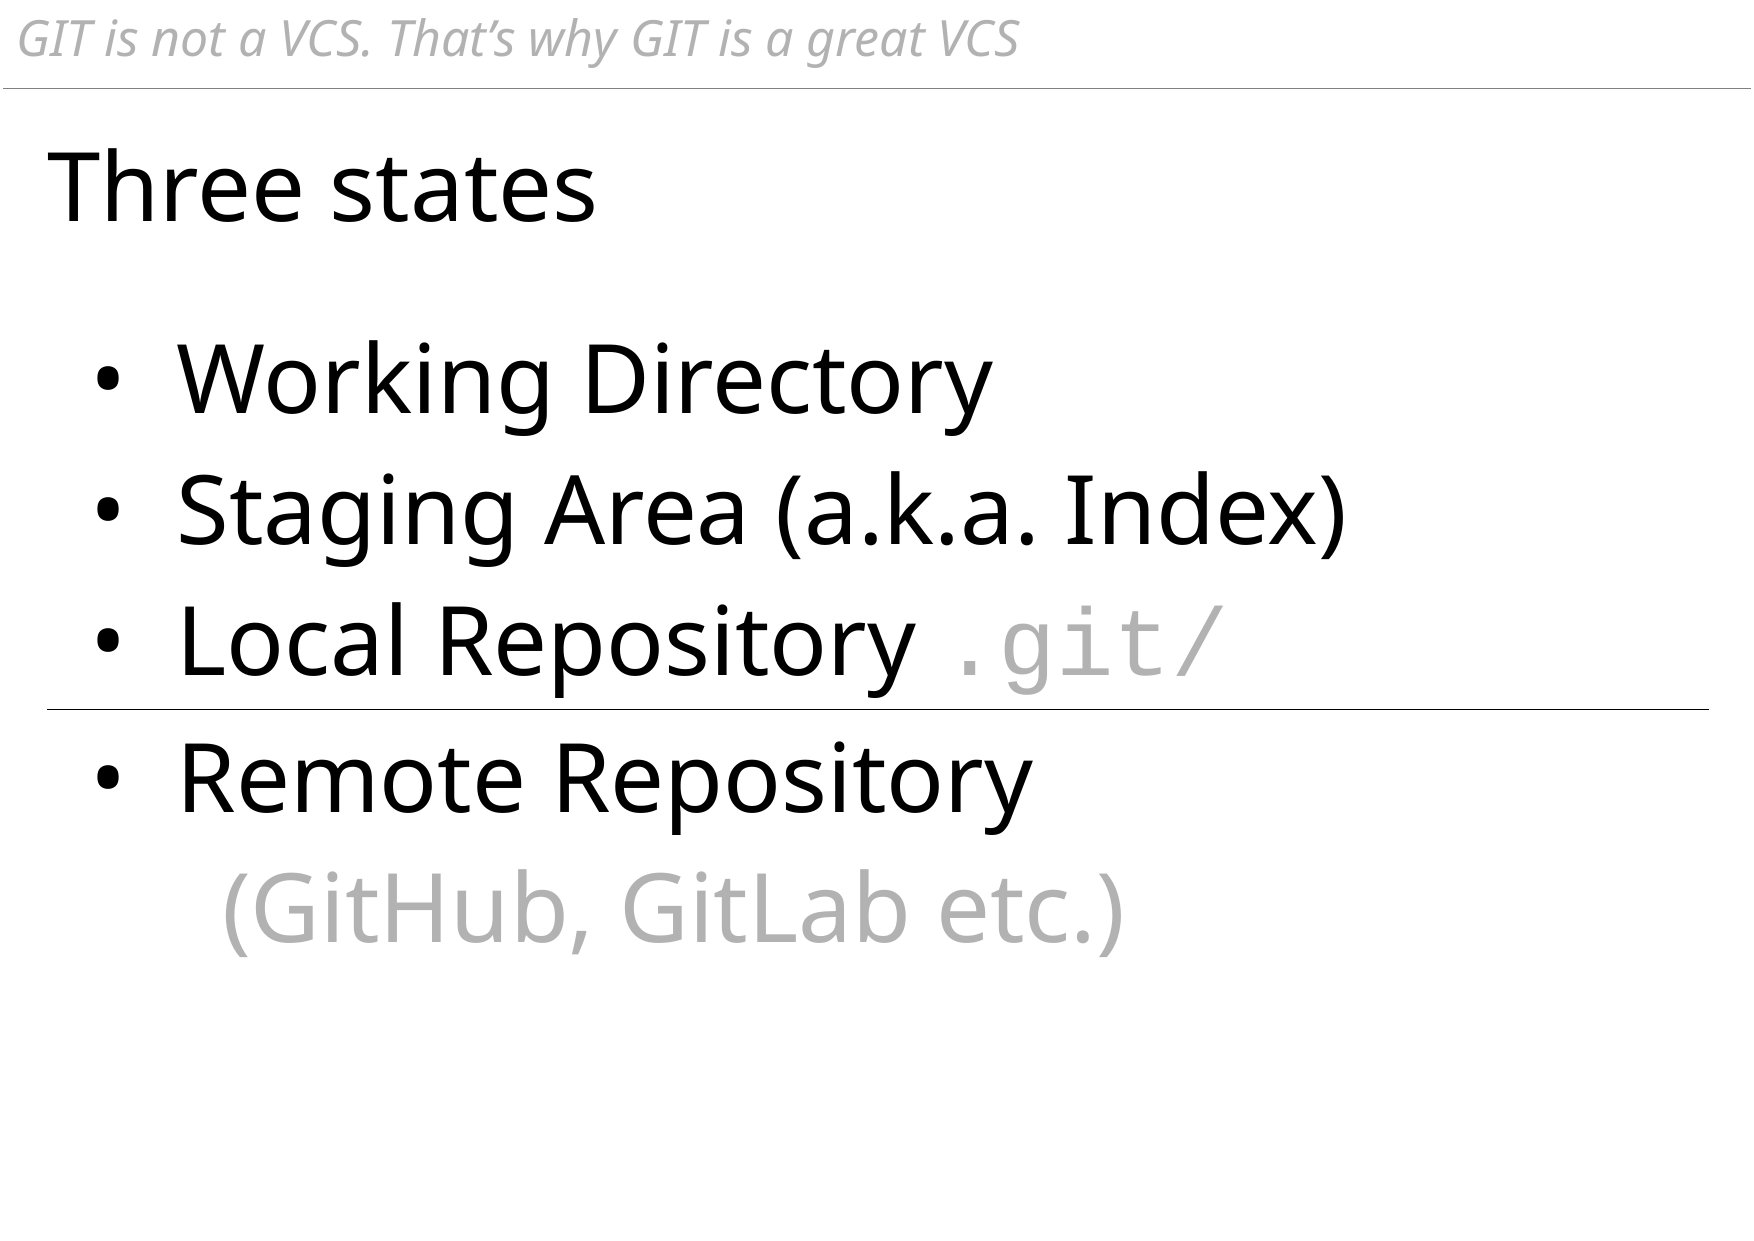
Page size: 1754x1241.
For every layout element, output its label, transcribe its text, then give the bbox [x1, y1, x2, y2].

text (GitHub, GitLab etc.) [3, 840, 1751, 971]
text • Remote Repository [3, 709, 1751, 840]
text Three states [3, 118, 1751, 249]
text • Staging Area (a.k.a. Index) [3, 442, 1751, 572]
text • Working Directory [3, 311, 1751, 442]
text • Local Repository .git/ [3, 572, 1751, 704]
